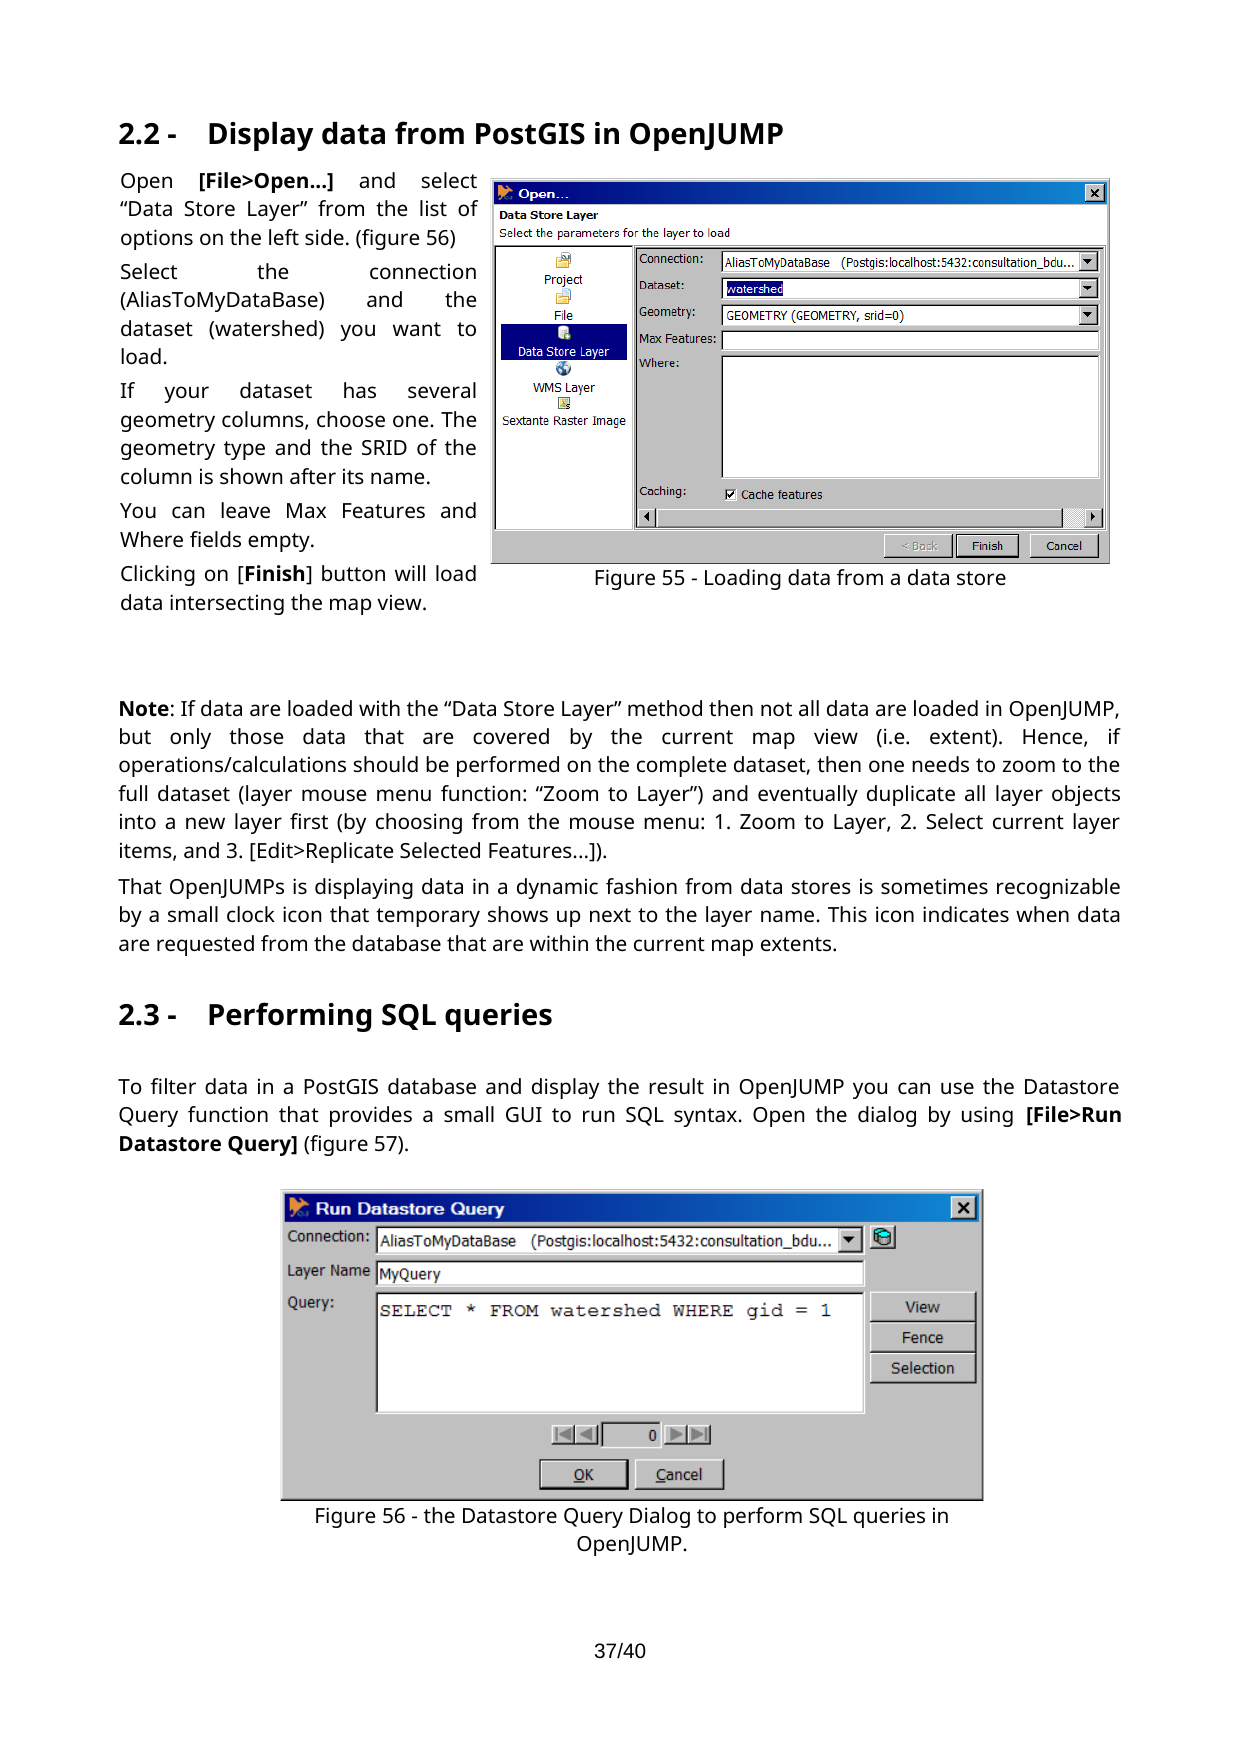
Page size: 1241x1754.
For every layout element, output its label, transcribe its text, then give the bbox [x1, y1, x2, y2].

subtitle Performing SQL queries [118, 994, 1122, 1034]
subtitle Display data from PostGIS in OpenJUMP [118, 113, 1122, 153]
picture [490, 178, 1110, 564]
text To filter data in a PostGIS database and display the result in OpenJUMP you can use the Datastore Query function that provides a small GUI to run SQL syntax. Open the dialog by using [File>Run Datastore Query] (figure 57). [118, 1072, 1122, 1157]
table_header [478, 166, 1123, 563]
text Note: If data are loaded with the “Data Store Layer” method then not all data are loaded in OpenJUMP, but only those data that are covered by the current map view (i.e. extent). Hence, if operations/calculations should be performed on the complete dataset, then one needs to zoom to the full dataset (layer mouse menu function: “Zoom to Layer”) and eventually duplicate all layer objects into a new layer first (by choosing from the mouse menu: 1. Zoom to Layer, 2. Select current layer items, and 3. [Edit>Replicate Selected Features...]). [118, 694, 1122, 864]
table_header Open [File>Open...] and select “Data Store Layer” from the list of options on the left side. (figure 56) Select the connection (AliasToMyDataBase) and the dataset (watershed) you want to load. If your dataset has several geometry columns, choose one. The geometry type and the SRID of the column is shown after its name. You can leave Max Features and Where fields empty. Clicking on [Finish] button will load data intersecting the map view. [120, 166, 477, 669]
picture [280, 1189, 984, 1501]
text Figure 56 - the Datastore Query Dialog to perform SQL queries in OpenJUMP. [281, 1501, 983, 1558]
text That OpenJUMPs is displaying data in a dynamic fashion from data stores is sometimes recognizable by a small clock icon that temporary shows up next to the layer name. This icon indicates when data are requested from the database that are within the current map extents. [118, 872, 1122, 957]
table_header [478, 564, 1123, 669]
